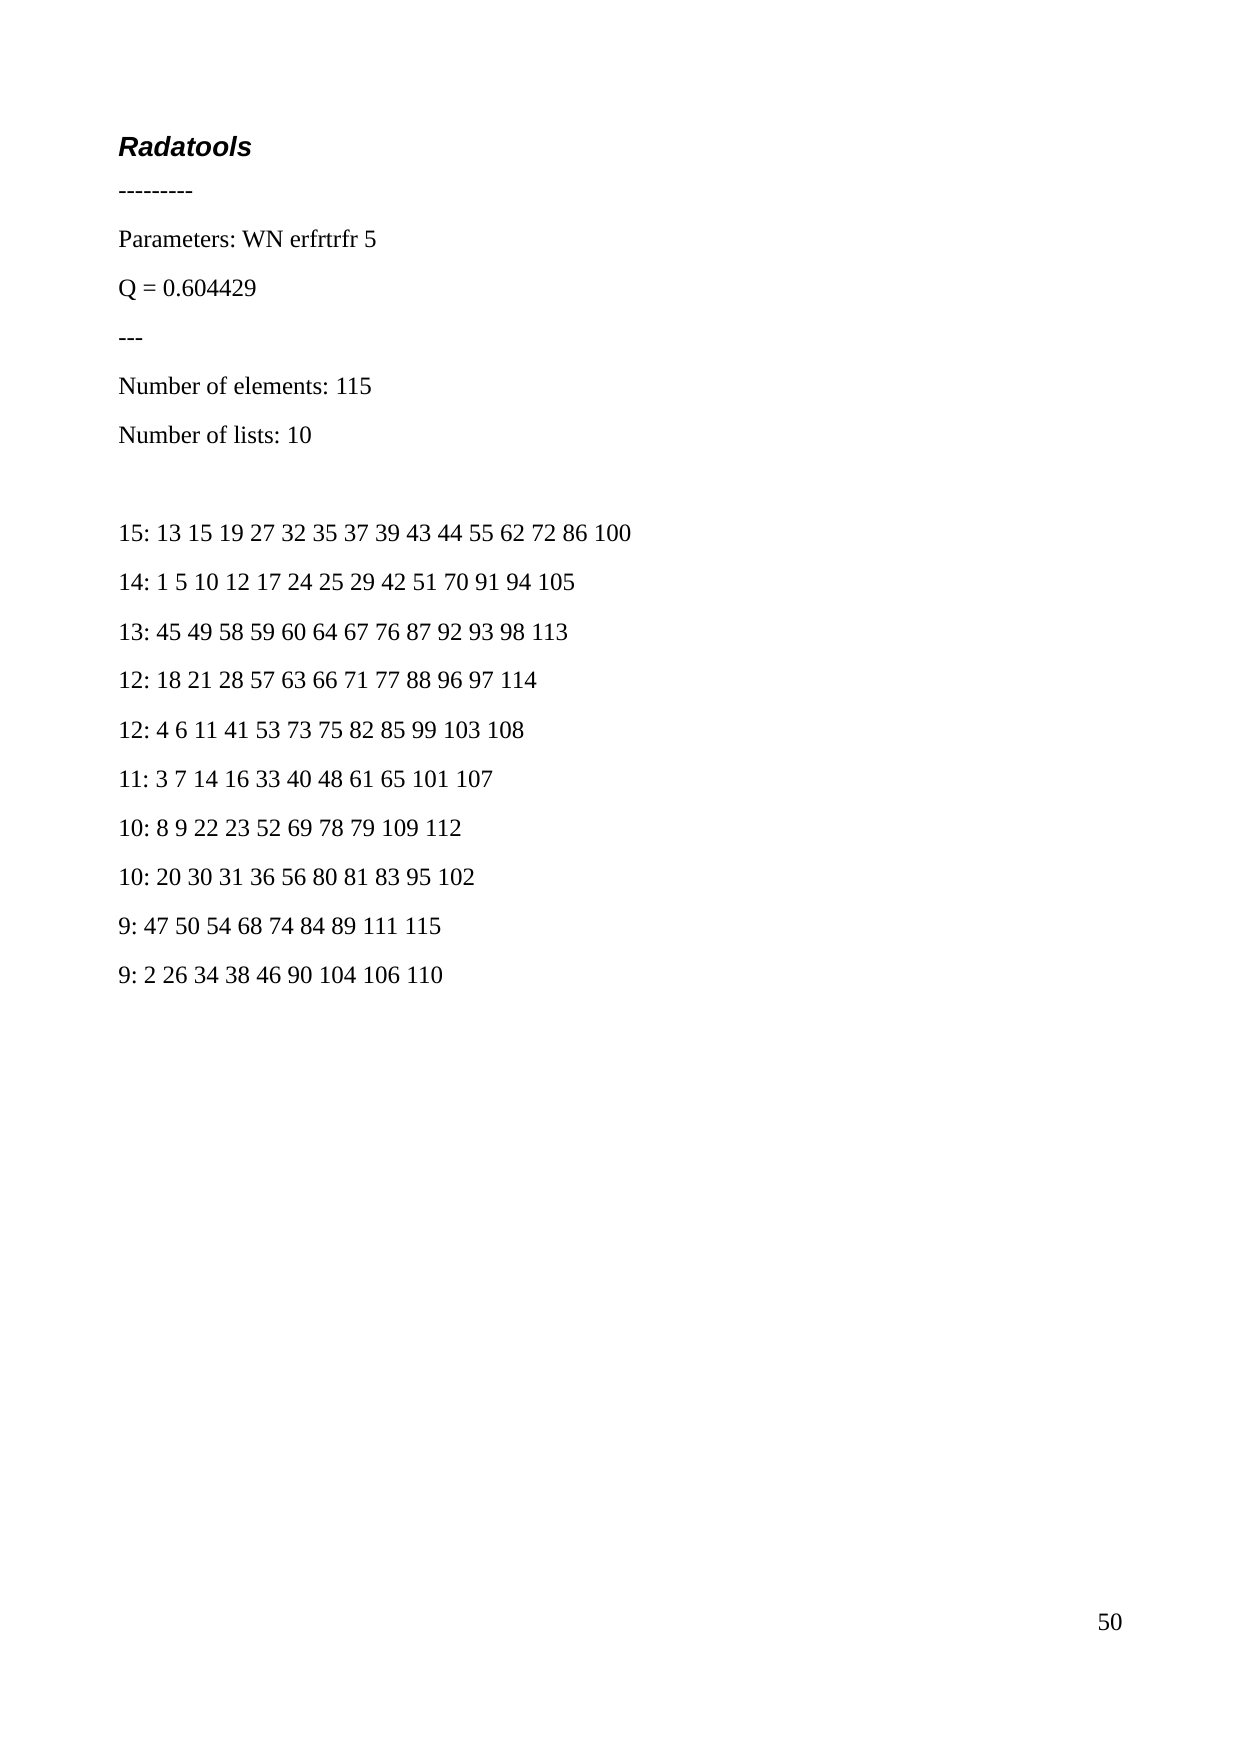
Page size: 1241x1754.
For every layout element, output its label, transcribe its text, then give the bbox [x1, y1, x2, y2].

text 9: 2 26 34 38 46 90 104 106 110 [118, 960, 1122, 989]
text Q = 0.604429 [118, 273, 1122, 302]
text Number of elements: 115 [118, 371, 1122, 400]
text 13: 45 49 58 59 60 64 67 76 87 92 93 98 113 [118, 617, 1122, 645]
text Parameters: WN erfrtrfr 5 [118, 224, 1122, 253]
text Number of lists: 10 [118, 420, 1122, 449]
text 11: 3 7 14 16 33 40 48 61 65 101 107 [118, 764, 1122, 792]
text --- [118, 322, 1122, 351]
text 9: 47 50 54 68 74 84 89 111 115 [118, 911, 1122, 940]
subtitle Radatools [118, 131, 1122, 162]
text 14: 1 5 10 12 17 24 25 29 42 51 70 91 94 105 [118, 567, 1122, 596]
text 12: 4 6 11 41 53 73 75 82 85 99 103 108 [118, 715, 1122, 743]
text 10: 20 30 31 36 56 80 81 83 95 102 [118, 862, 1122, 891]
text 12: 18 21 28 57 63 66 71 77 88 96 97 114 [118, 666, 1122, 694]
text 10: 8 9 22 23 52 69 78 79 109 112 [118, 813, 1122, 842]
text 15: 13 15 19 27 32 35 37 39 43 44 55 62 72 86 100 [118, 518, 1122, 547]
text --------- [118, 175, 1122, 204]
